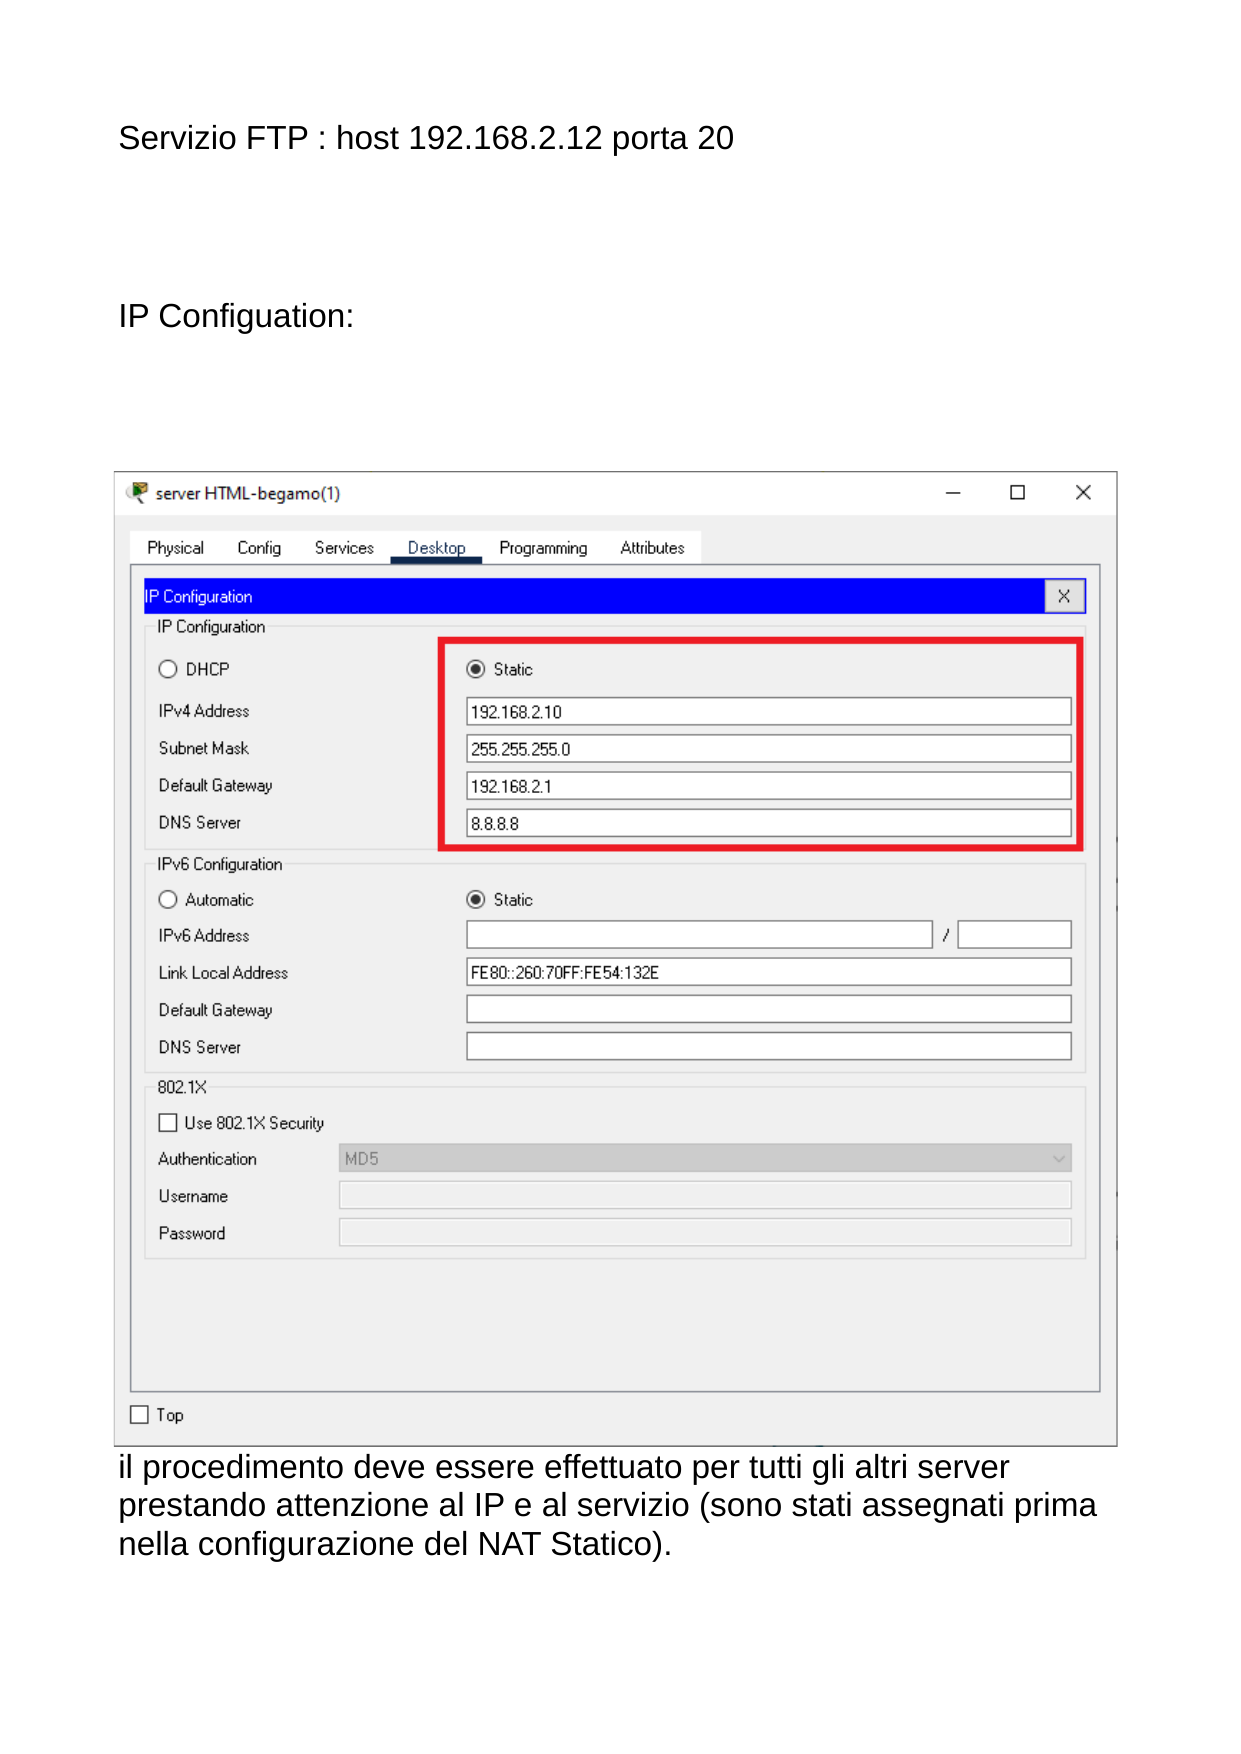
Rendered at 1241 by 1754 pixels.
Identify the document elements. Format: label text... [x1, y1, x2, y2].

text il procedimento deve essere effettuato per tutti gli altri server prestando attenzione al IP e al servizio (sono stati assegnati prima nella configurazione del NAT Statico). [118, 474, 1122, 1562]
text IP Configuation: [118, 296, 1122, 334]
text Servizio FTP : host 192.168.2.12 porta 20 [118, 118, 1122, 157]
picture [113, 471, 1118, 1447]
